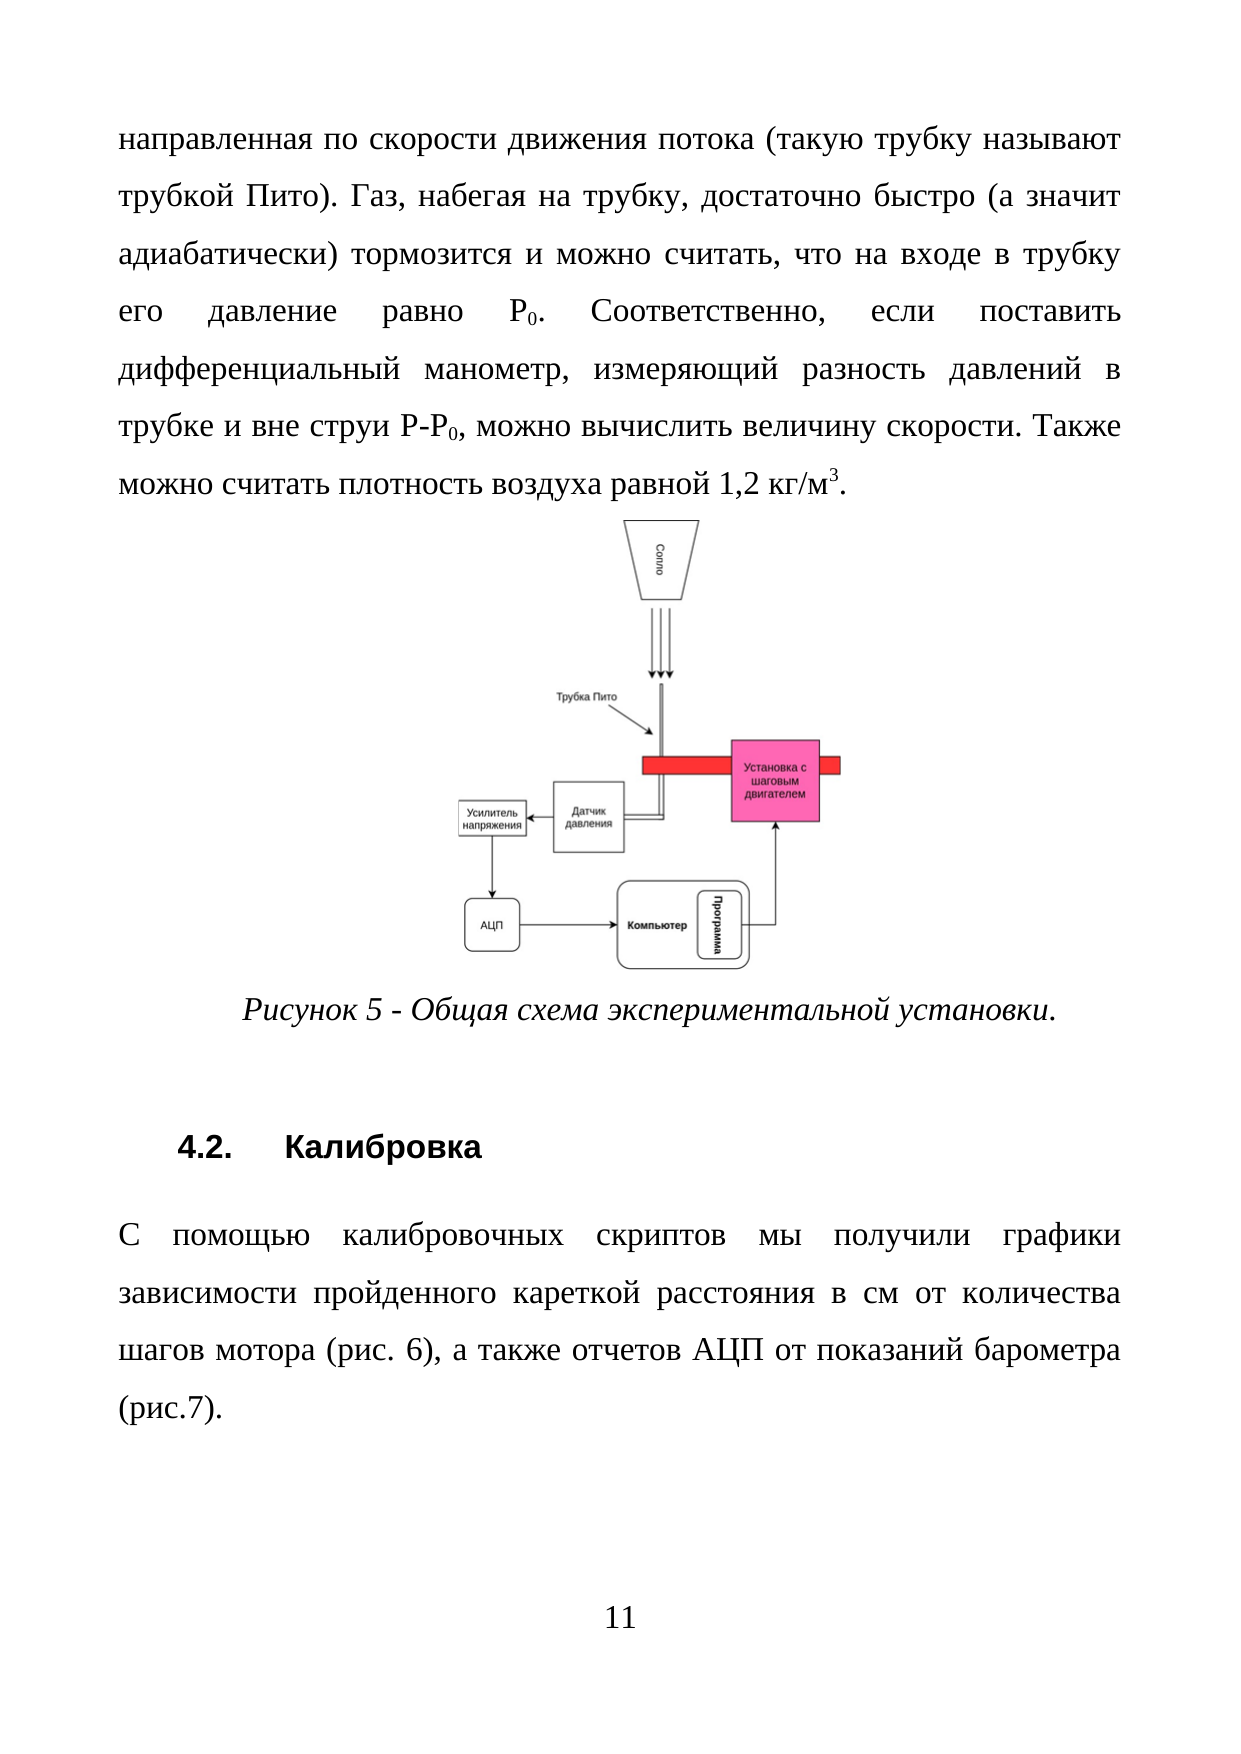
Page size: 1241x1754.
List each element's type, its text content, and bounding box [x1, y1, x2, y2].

subtitle Калибровка [118, 1127, 1122, 1166]
picture [458, 520, 841, 970]
text направленная по скорости движения потока (такую трубку называют трубкой Пито). Газ, набегая на трубку, достаточно быстро (а значит адиабатически) тормозится и можно считать, что на входе в трубку его давление равно P0. Соответственно, если поставить дифференциальный манометр, измеряющий разность давлений в трубке и вне струи P-P0, можно вычислить величину скорости. Также можно считать плотность воздуха равной 1,2 кг/м3. [118, 118, 1122, 501]
text Рисунок 5 - Общая схема экспериментальной установки. [118, 989, 1122, 1027]
text С помощью калибровочных скриптов мы получили графики зависимости пройденного кареткой расстояния в см от количества шагов мотора (рис. 6), а также отчетов АЦП от показаний барометра (рис.7). [118, 1214, 1122, 1425]
